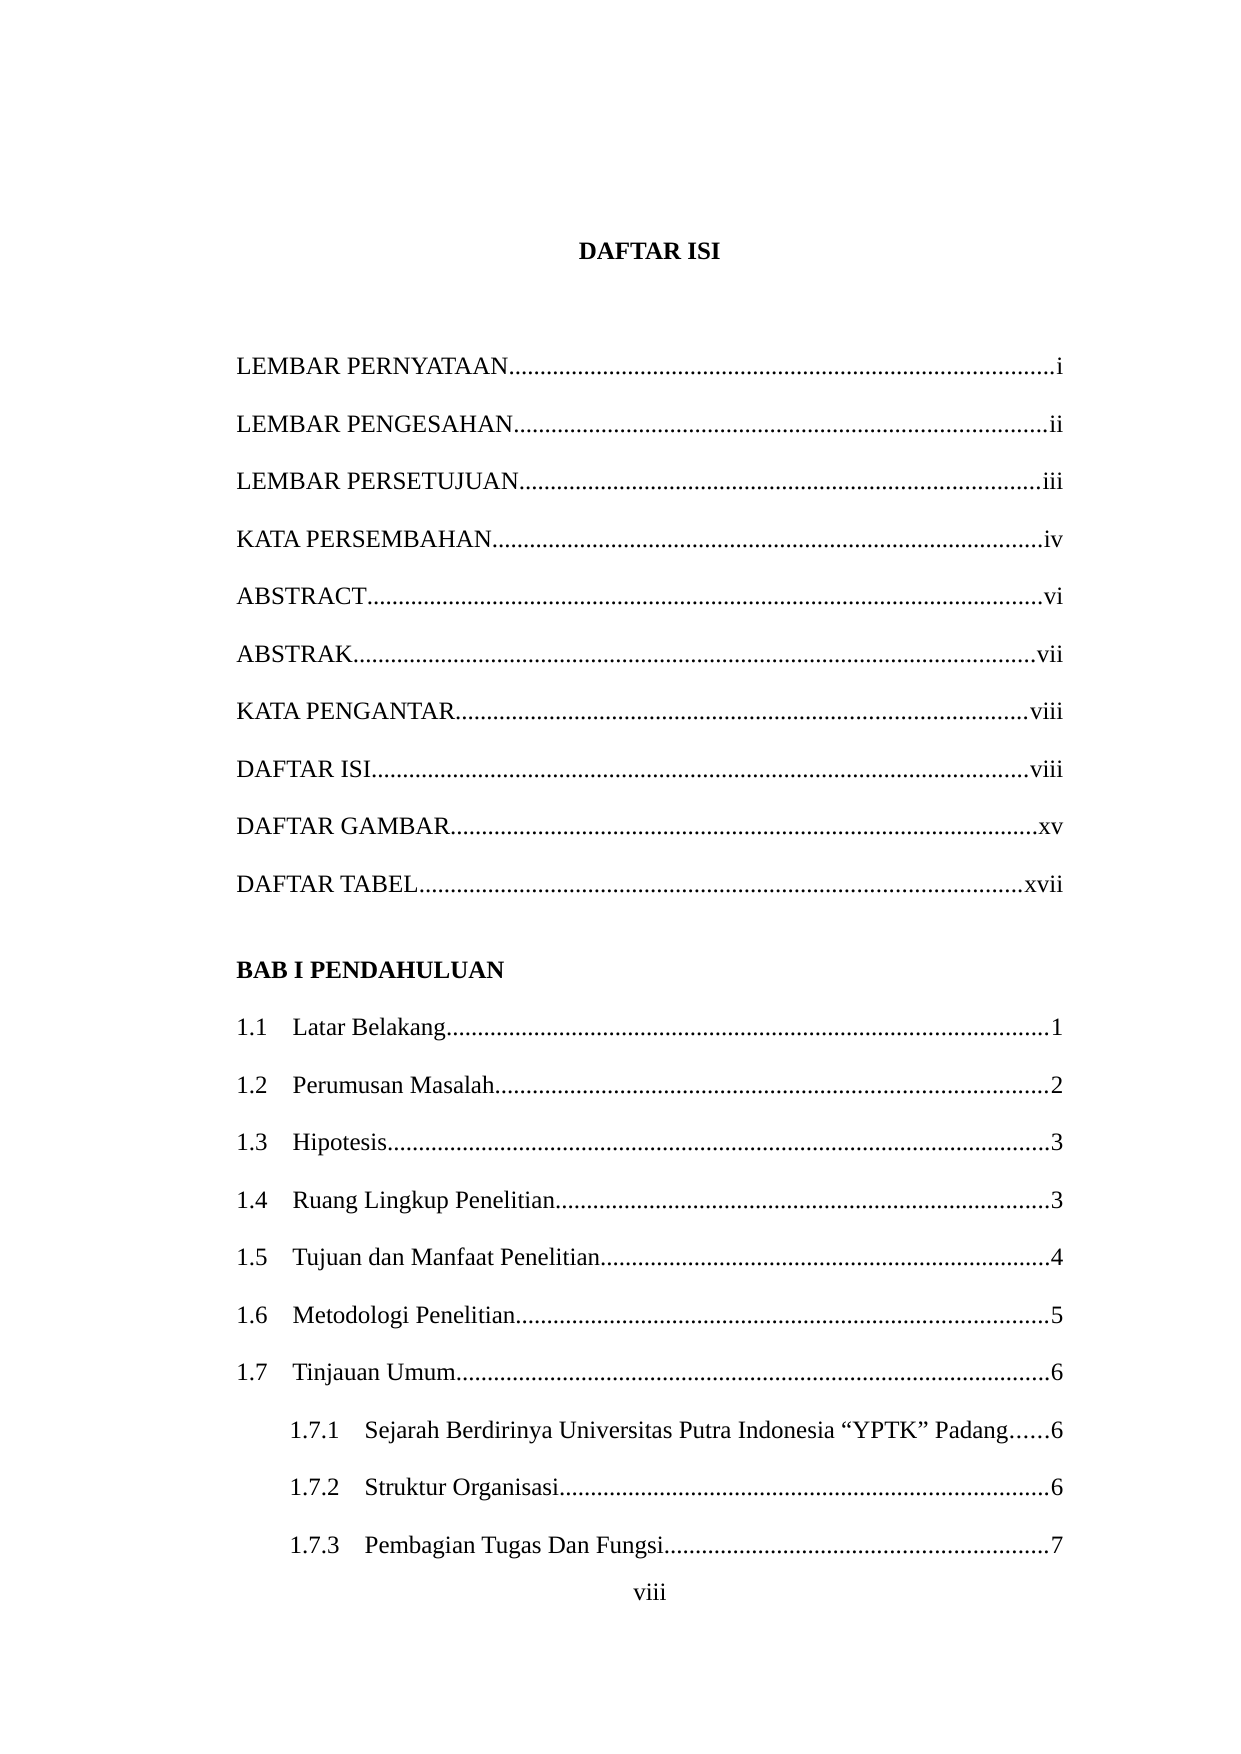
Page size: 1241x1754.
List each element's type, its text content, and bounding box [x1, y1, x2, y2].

text DAFTAR TABEL xvii [236, 869, 1063, 897]
text 1.4 Ruang Lingkup Penelitian 3 [236, 1185, 1063, 1214]
text DAFTAR ISI [236, 236, 1063, 265]
text ABSTRAK vii [236, 639, 1063, 667]
text KATA PERSEMBAHAN iv [236, 524, 1063, 552]
text 1.7 Tinjauan Umum 6 [236, 1357, 1063, 1386]
text 1.6 Metodologi Penelitian 5 [236, 1300, 1063, 1329]
text 1.7.3 Pembagian Tugas Dan Fungsi 7 [289, 1530, 1063, 1559]
text DAFTAR ISI viii [236, 754, 1063, 782]
text 1.3 Hipotesis 3 [236, 1127, 1063, 1156]
text LEMBAR PENGESAHAN ii [236, 409, 1063, 437]
text LEMBAR PERSETUJUAN iii [236, 466, 1063, 495]
text 1.1 Latar Belakang 1 [236, 1012, 1063, 1041]
text BAB I PENDAHULUAN [236, 955, 1063, 984]
text DAFTAR GAMBAR xv [236, 811, 1063, 840]
text 1.7.1 Sejarah Berdirinya Universitas Putra Indonesia “YPTK” Padang 6 [289, 1415, 1063, 1444]
text 1.2 Perumusan Masalah 2 [236, 1070, 1063, 1099]
text LEMBAR PERNYATAAN i [236, 351, 1063, 380]
text KATA PENGANTAR viii [236, 696, 1063, 725]
text 1.7.2 Struktur Organisasi 6 [289, 1472, 1063, 1501]
text ABSTRACT vi [236, 581, 1063, 610]
text 1.5 Tujuan dan Manfaat Penelitian 4 [236, 1242, 1063, 1271]
